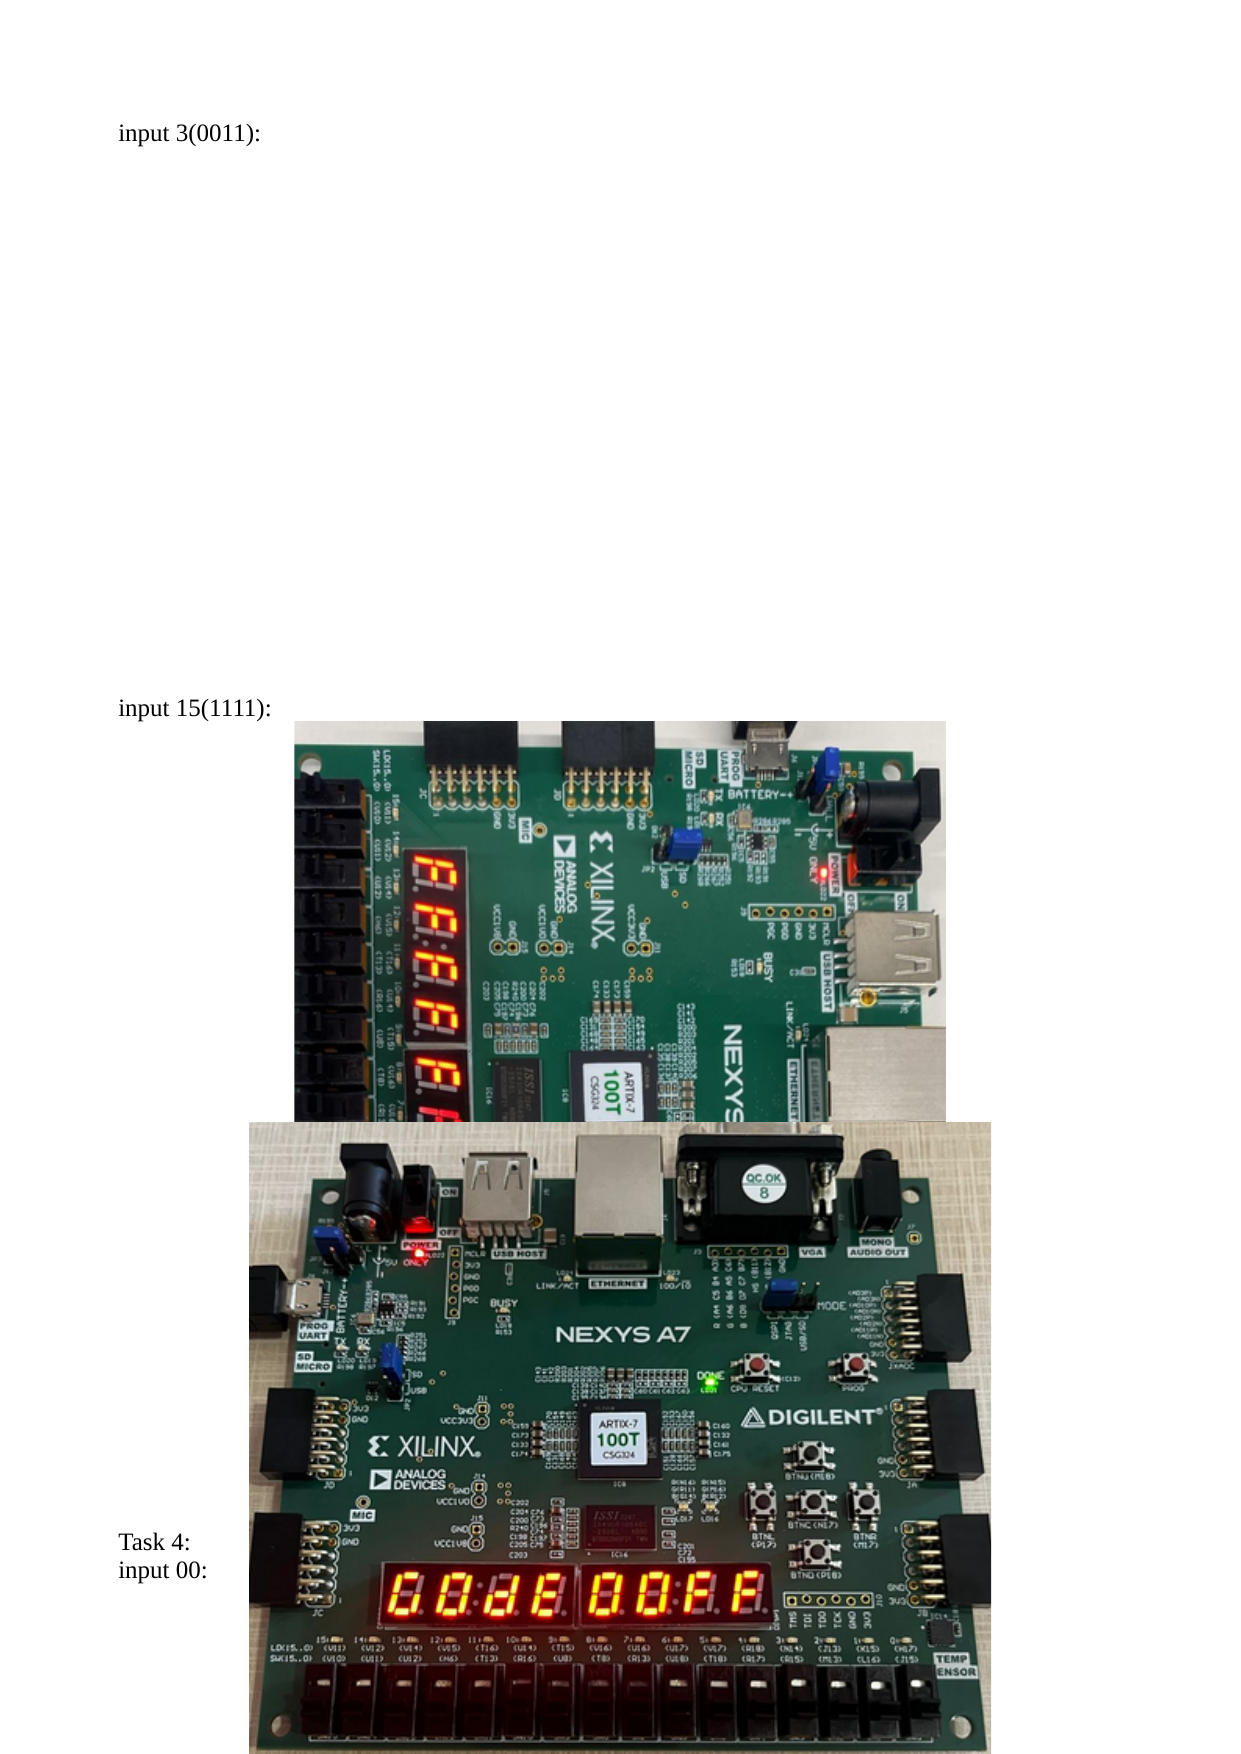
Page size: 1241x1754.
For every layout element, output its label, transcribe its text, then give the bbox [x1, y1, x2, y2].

text input 00: [118, 1556, 249, 1584]
text Task 4: [118, 1527, 249, 1556]
text [992, 1556, 1122, 1584]
text input 3(0011): [118, 118, 1122, 147]
text input 15(1111): [118, 693, 1122, 722]
picture [249, 721, 992, 1754]
text [992, 1527, 1122, 1556]
